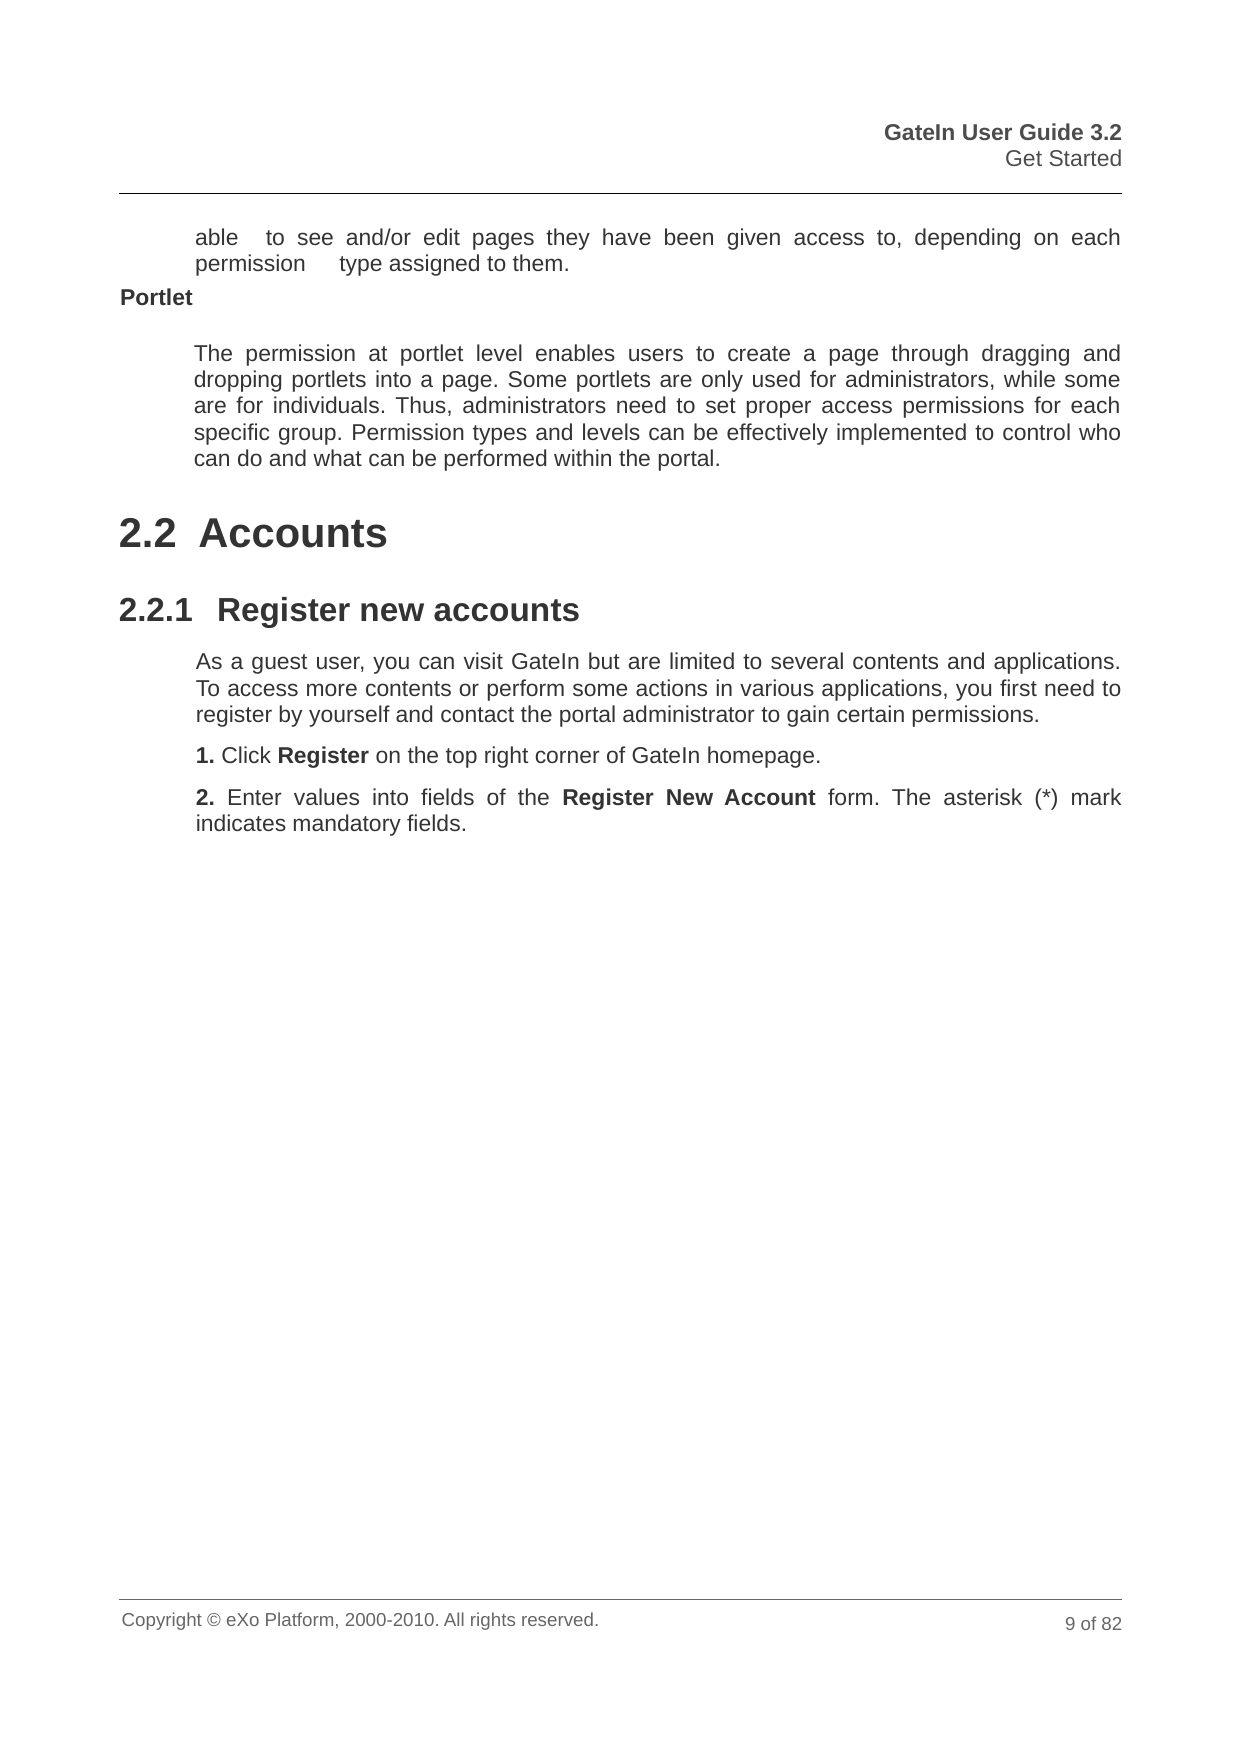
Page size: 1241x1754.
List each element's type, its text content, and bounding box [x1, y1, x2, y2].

text As a guest user, you can visit GateIn but are limited to several contents and applications. To access more contents or perform some actions in various applications, you first need to register by yourself and contact the portal administrator to gain certain permissions. [196, 648, 1122, 727]
list able to see and/or edit pages they have been given access to, depending on each permission type assigned to them. [157, 223, 1122, 276]
text 2. Enter values into fields of the Register New Account form. The asterisk (*) mark indicates mandatory fields. [196, 783, 1122, 836]
subtitle Register new accounts [118, 571, 1122, 633]
text 1. Click Register on the top right corner of GateIn homepage. [196, 742, 1122, 768]
list Portlet [82, 284, 1122, 310]
list The permission at portlet level enables users to create a page through dragging and dropping portlets into a page. Some portlets are only used for administrators, while some are for individuals. Thus, administrators need to set proper access permissions for each specific group. Permission types and levels can be effectively implemented to control who can do and what can be performed within the portal. [156, 339, 1122, 471]
subtitle Accounts [118, 508, 1122, 556]
